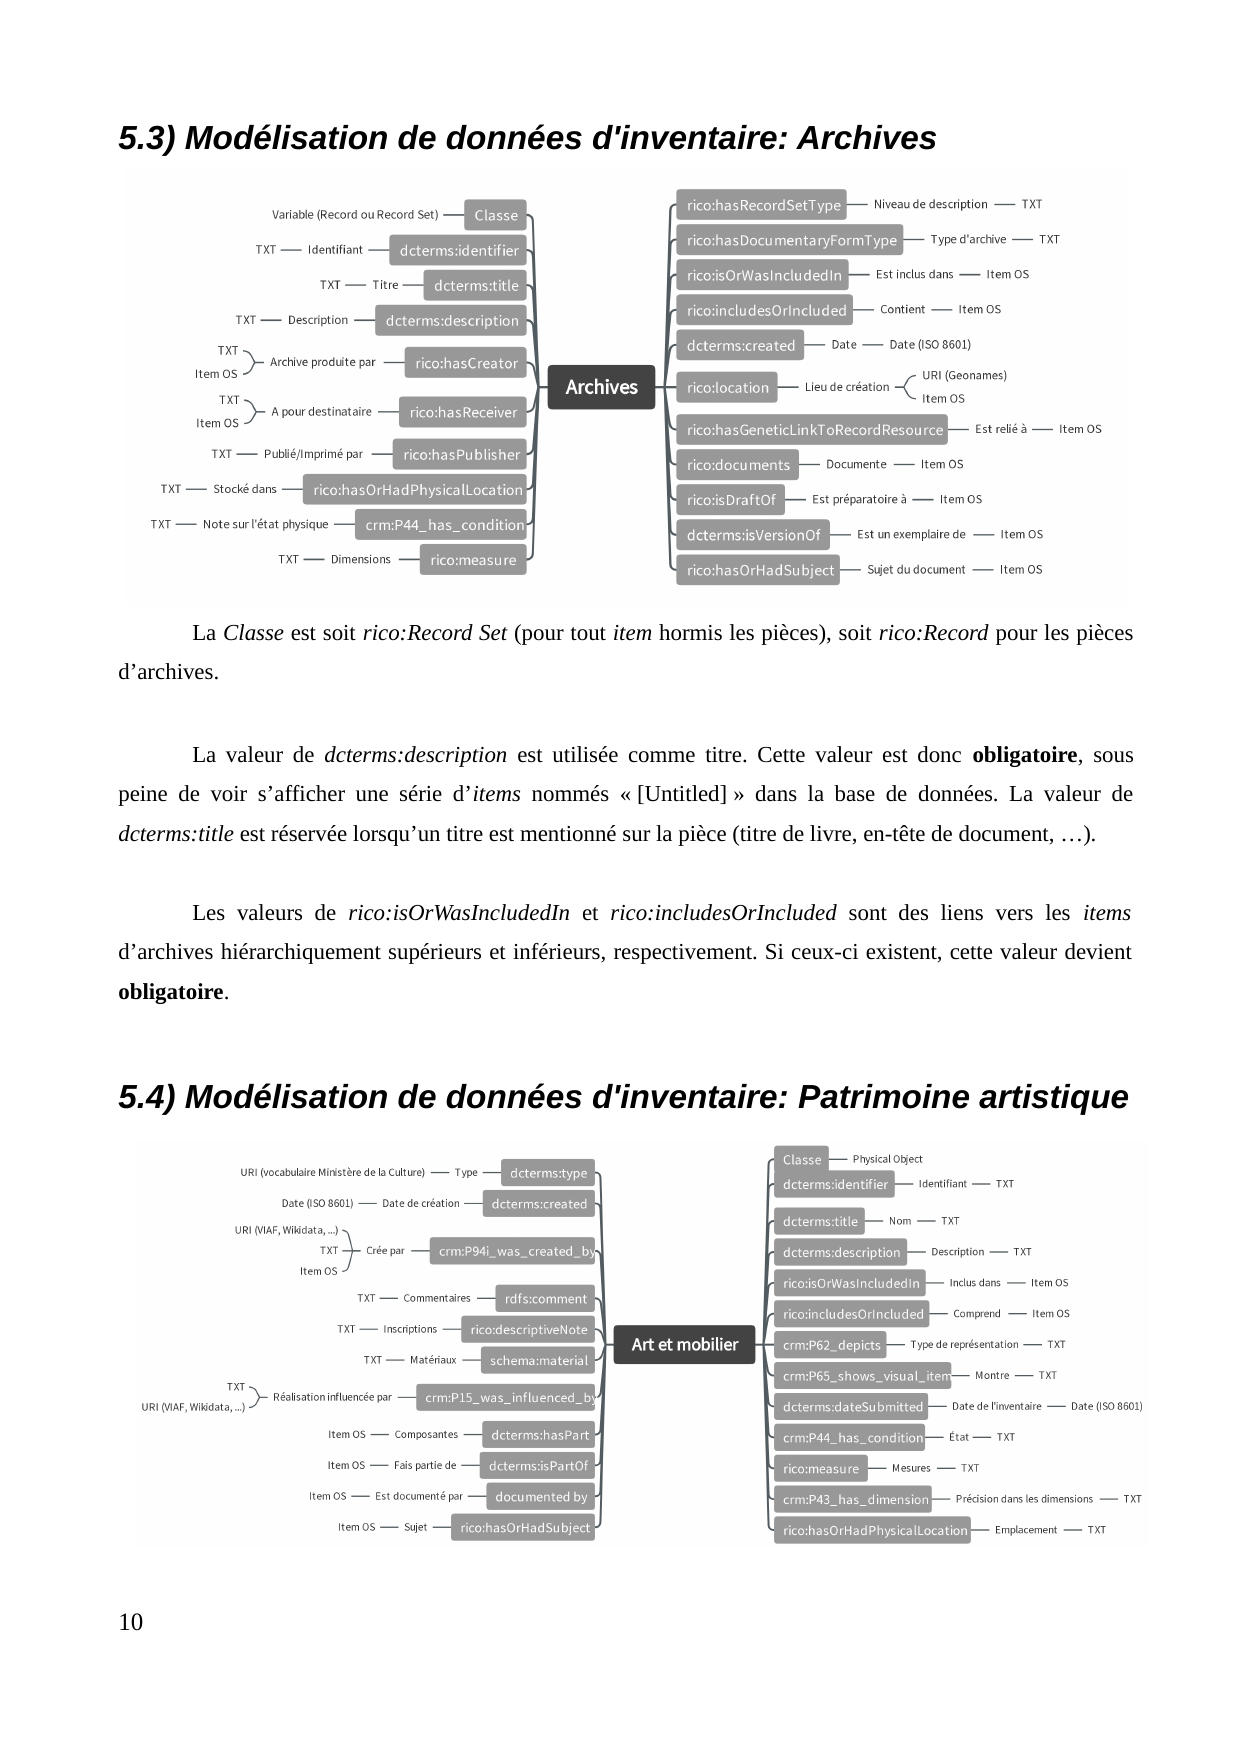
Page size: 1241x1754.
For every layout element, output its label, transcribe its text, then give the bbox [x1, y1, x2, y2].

subtitle 5.4) Modélisation de données d'inventaire: Patrimoine artistique [118, 1077, 1134, 1116]
text La valeur de dcterms:description est utilisée comme titre. Cette valeur est donc obligatoire, sous peine de voir s’afficher une série d’items nommés « [Untitled] » dans la base de données. La valeur de dcterms:title est réservée lorsqu’un titre est mentionné sur la pièce (titre de livre, en-tête de document, …). [118, 741, 1134, 846]
text Les valeurs de rico:isOrWasIncludedIn et rico:includesOrIncluded sont des liens vers les items d’archives hiérarchiquement supérieurs et inférieurs, respectivement. Si ceux-ci existent, cette valeur devient obligatoire. [118, 899, 1134, 1004]
subtitle 5.3) Modélisation de données d'inventaire: Archives [118, 118, 1134, 157]
picture [123, 169, 1128, 606]
picture [135, 1141, 1150, 1548]
text La Classe est soit rico:Record Set (pour tout item hormis les pièces), soit rico:Record pour les pièces d’archives. [118, 169, 1134, 684]
